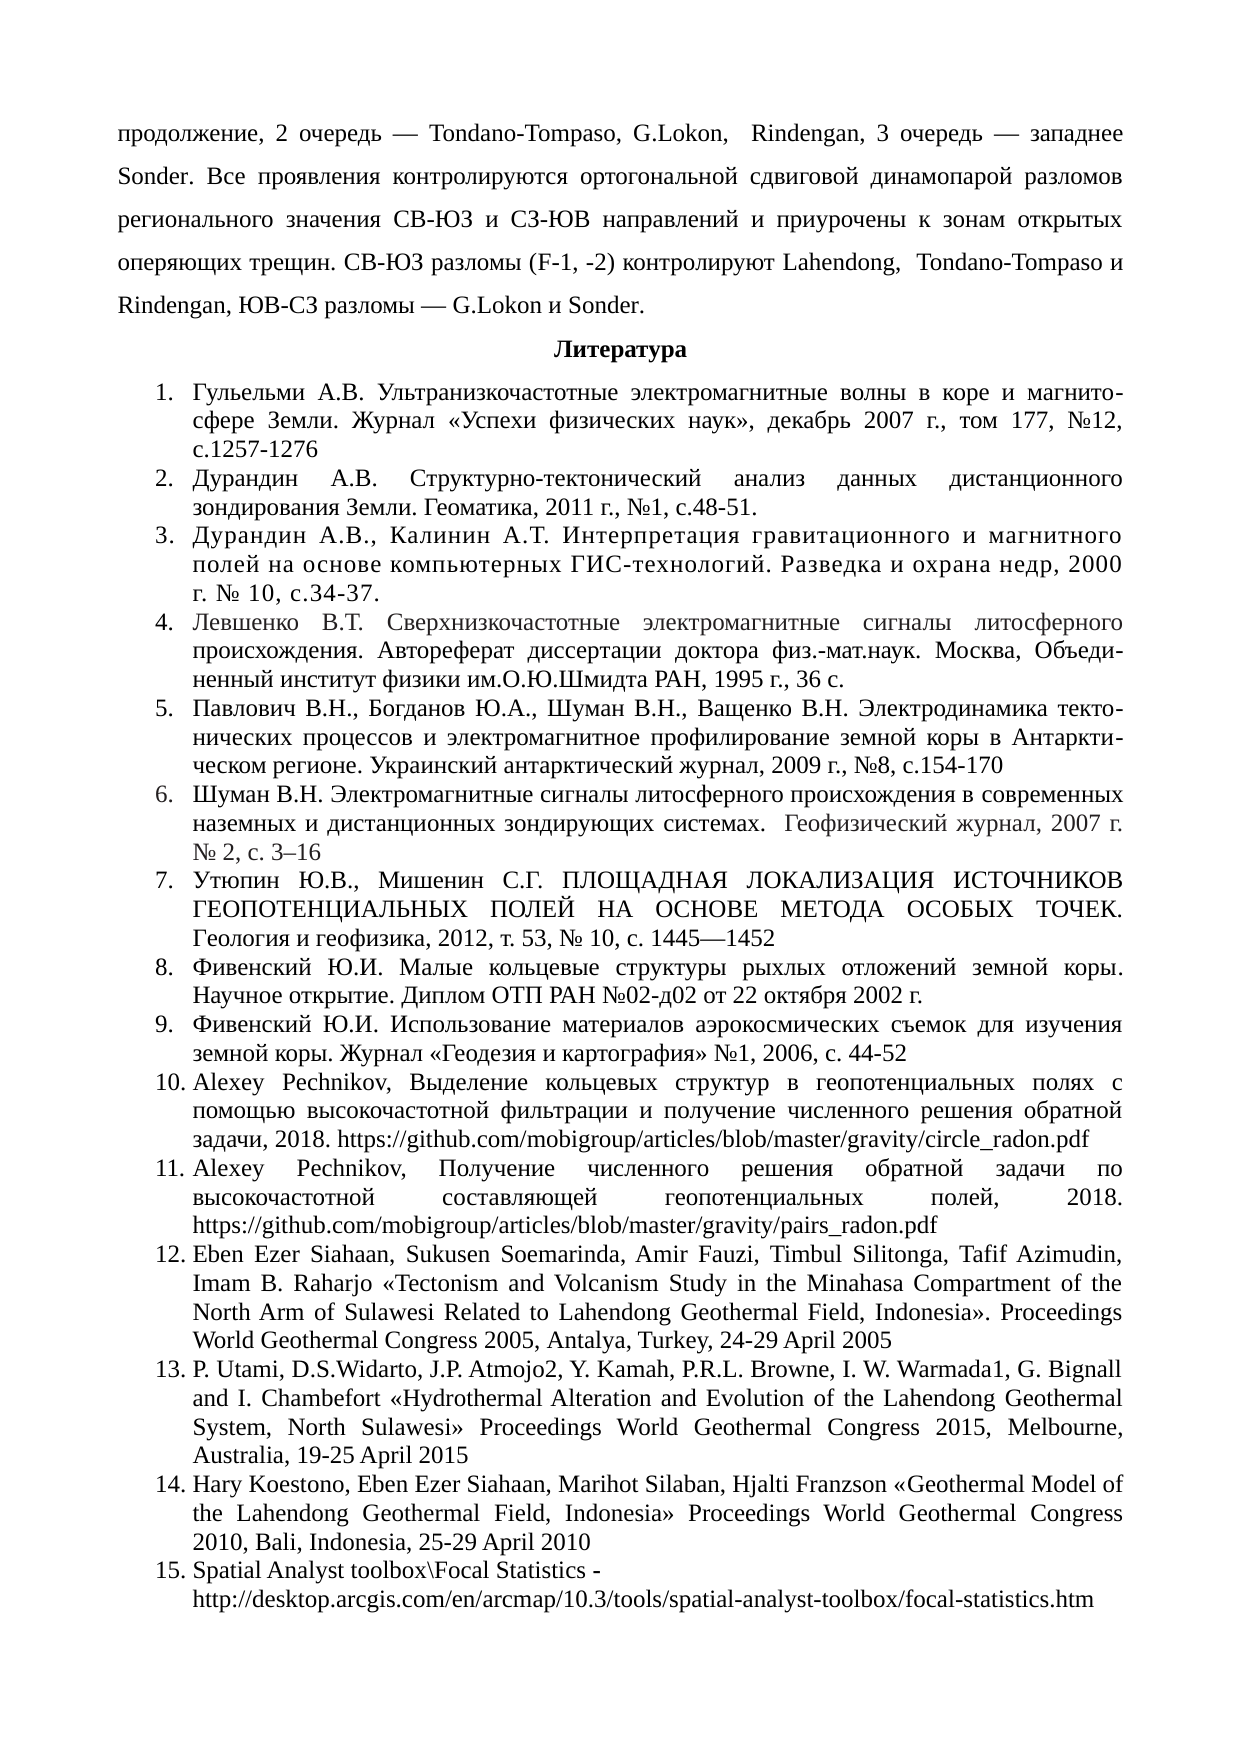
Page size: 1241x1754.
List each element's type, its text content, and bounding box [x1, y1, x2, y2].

list Шуман В.Н. Электромагнитные сигналы литосферного происхождения в современ­ных наземных и дистанционных зондирующих системах. Геофизический журнал, 2007 г. № 2, с. 3–16 [155, 779, 1123, 866]
list Утюпин Ю.В., Мишенин С.Г. ПЛОЩАДНАЯ ЛОКАЛИЗАЦИЯ ИСТОЧНИКОВ ГЕОПОТЕНЦИАЛЬНЫХ ПОЛЕЙ НА ОСНОВЕ МЕТОДА ОСОБЫХ ТОЧЕК. Геология и геофизика, 2012, т. 53, № 10, с. 1445—1452 [155, 866, 1123, 952]
list Hary Koestono, Eben Ezer Siahaan, Marihot Silaban, Hjalti Franzson «Geothermal Model of the Lahendong Geothermal Field, Indonesia» Proceedings World Geothermal Congress 2010, Bali, Indonesia, 25-29 April 2010 [155, 1469, 1123, 1556]
list Alexey Pechnikov, Получение численного решения обратной задачи по высокочастотной составляющей геопотенциальных полей, 2018. https://github.com/mobigroup/articles/blob/master/gravity/pairs_radon.pdf [155, 1153, 1123, 1239]
list Spatial Analyst toolbox\Focal Statistics - http://desktop.arcgis.com/en/arcmap/10.3/tools/spatial-analyst-toolbox/focal-statistics.htm [155, 1556, 1123, 1613]
list Дурандин А.В., Калинин А.Т. Интерпретация гравитационного и магнитного полей на основе компьютерных ГИС-технологий. Разведка и охрана недр, 2000 г. № 10, с.34-37. [155, 521, 1123, 607]
list Павлович В.Н., Богданов Ю.А., Шуман В.Н., Ващенко В.Н. Электродинамика текто­нических процессов и электромагнитное профилирование земной коры в Антаркти­ческом регионе. Украинский антарктический журнал, 2009 г., №8, с.154-170 [155, 693, 1123, 779]
text Литература [117, 334, 1123, 362]
list Дурандин А.В. Структурно-тектонический анализ данных дистанционного зондирования Земли. Геоматика, 2011 г., №1, с.48-51. [155, 463, 1123, 521]
text продолжение, 2 очередь — Tondano-Tompaso, G.Lokon, Rindengan, 3 очередь — западнее Sonder. Все проявления контролируются ортогональной сдвиговой динамопарой разломов регионального значения СВ-ЮЗ и СЗ-ЮВ направлений и приурочены к зонам открытых оперяющих трещин. СВ-ЮЗ разломы (F-1, -2) контролируют Lahendong, Tondano-Tompaso и Rindengan, ЮВ-СЗ разломы — G.Lokon и Sonder. [117, 118, 1123, 319]
list P. Utami, D.S.Widarto, J.P. Atmojo2, Y. Kamah, P.R.L. Browne, I. W. Warmada1, G. Bignall and I. Chambefort «Hydrothermal Alteration and Evolution of the Lahendong Geothermal System, North Sulawesi» Proceedings World Geothermal Congress 2015, Melbourne, Australia, 19-25 April 2015 [155, 1354, 1123, 1469]
list Alexey Pechnikov, Выделение кольцевых структур в геопотенциальных полях с помощью высокочастотной фильтрации и получение численного решения обратной задачи, 2018. https://github.com/mobigroup/articles/blob/master/gravity/circle_radon.pdf [155, 1067, 1123, 1153]
list Фивенский Ю.И. Использование материалов аэрокосмических съемок для изучения земной коры. Журнал «Геодезия и картография» №1, 2006, с. 44-52 [155, 1009, 1123, 1067]
list Гульельми А.В. Ультранизкочастотные электромагнитные волны в коре и магнито­сфере Земли. Журнал «Успехи физических наук», декабрь 2007 г., том 177, №12, с.1257-1276 [155, 377, 1123, 463]
list Фивенский Ю.И. Малые кольцевые структуры рыхлых отложений земной коры. Научное открытие. Диплом ОТП РАН №02-д02 от 22 октября 2002 г. [155, 952, 1123, 1009]
list Левшенко В.Т. Сверхнизкочастотные электромагнитные сигналы литосферного происхождения. Автореферат диссертации доктора физ.-мат.наук. Москва, Объеди­ненный институт физики им.О.Ю.Шмидта РАН, 1995 г., 36 с. [155, 607, 1123, 693]
list Eben Ezer Siahaan, Sukusen Soemarinda, Amir Fauzi, Timbul Silitonga, Tafif Azimudin, Imam B. Raharjo «Tectonism and Volcanism Study in the Minahasa Compartment of the North Arm of Sulawesi Related to Lahendong Geothermal Field, Indonesia». Proceedings World Geothermal Congress 2005, Antalya, Turkey, 24-29 April 2005 [155, 1239, 1123, 1354]
